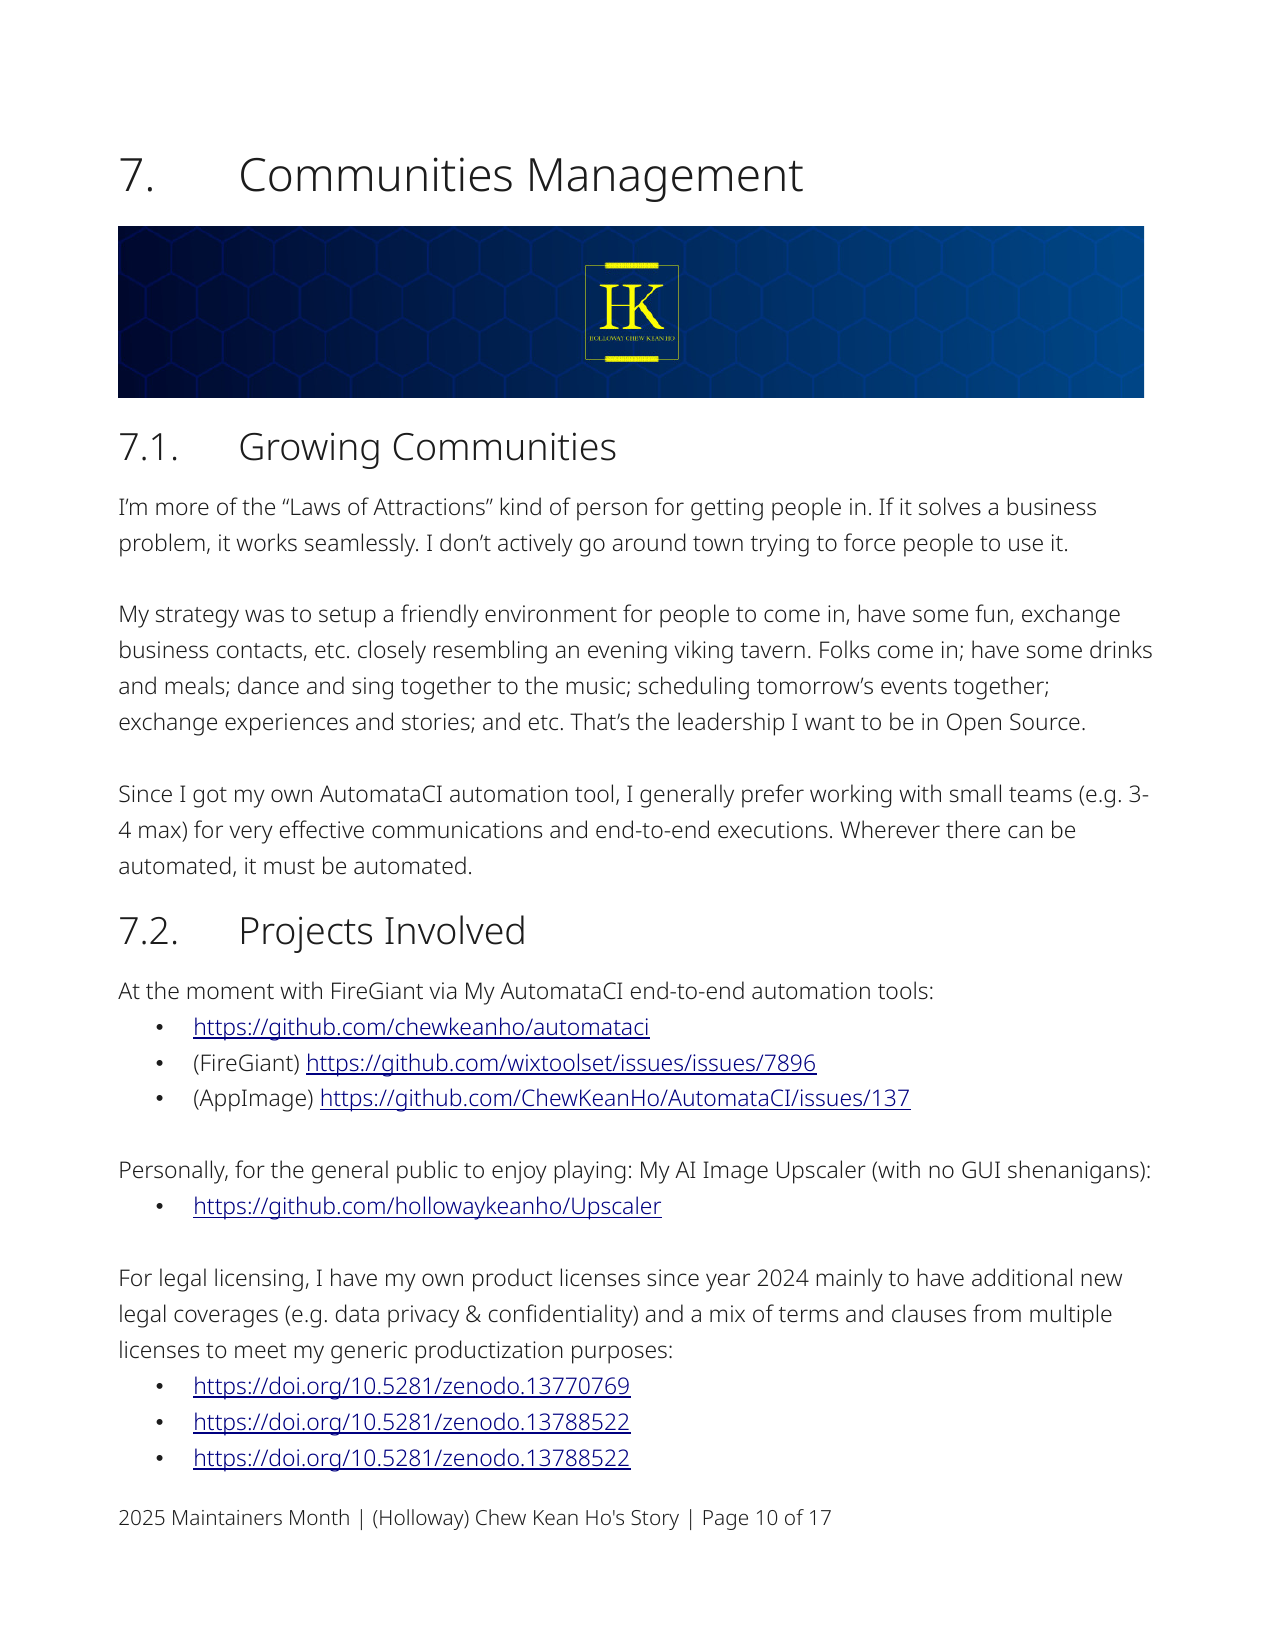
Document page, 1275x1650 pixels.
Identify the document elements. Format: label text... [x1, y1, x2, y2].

list https://github.com/hollowaykeanho/Upscaler [156, 1190, 1157, 1221]
list (AppImage) https://github.com/ChewKeanHo/AutomataCI/issues/137 [156, 1082, 1157, 1114]
subtitle Communities Management [118, 143, 1157, 205]
text For legal licensing, I have my own product licenses since year 2024 mainly to have additional new legal coverages (e.g. data privacy & confidentiality) and a mix of terms and clauses from multiple licenses to meet my generic productization purposes: [118, 1262, 1157, 1365]
list https://github.com/chewkeanho/automataci [156, 1011, 1157, 1042]
list https://doi.org/10.5281/zenodo.13788522 [156, 1442, 1157, 1473]
text Since I got my own AutomataCI automation tool, I generally prefer working with small teams (e.g. 3-4 max) for very effective communications and end-to-end executions. Wherever there can be automated, it must be automated. [118, 778, 1157, 881]
subtitle Projects Involved [118, 904, 1157, 955]
list https://doi.org/10.5281/zenodo.13770769 [156, 1370, 1157, 1401]
text At the moment with FireGiant via My AutomataCI end-to-end automation tools: [118, 974, 1157, 1006]
subtitle Growing Communities [118, 420, 1157, 471]
picture [118, 226, 1145, 398]
text Personally, for the general public to enjoy playing: My AI Image Upscaler (with no GUI shenanigans): [118, 1154, 1157, 1186]
list (FireGiant) https://github.com/wixtoolset/issues/issues/7896 [156, 1046, 1157, 1078]
text My strategy was to setup a friendly environment for people to come in, have some fun, exchange business contacts, etc. closely resembling an evening viking tavern. Folks come in; have some drinks and meals; dance and sing together to the music; scheduling tomorrow’s events together; exchange experiences and stories; and etc. That’s the leadership I want to be in Open Source. [118, 598, 1157, 737]
text I’m more of the “Laws of Attractions” kind of person for getting people in. If it solves a business problem, it works seamlessly. I don’t actively go around town trying to force people to use it. [118, 491, 1157, 558]
list https://doi.org/10.5281/zenodo.13788522 [156, 1406, 1157, 1437]
